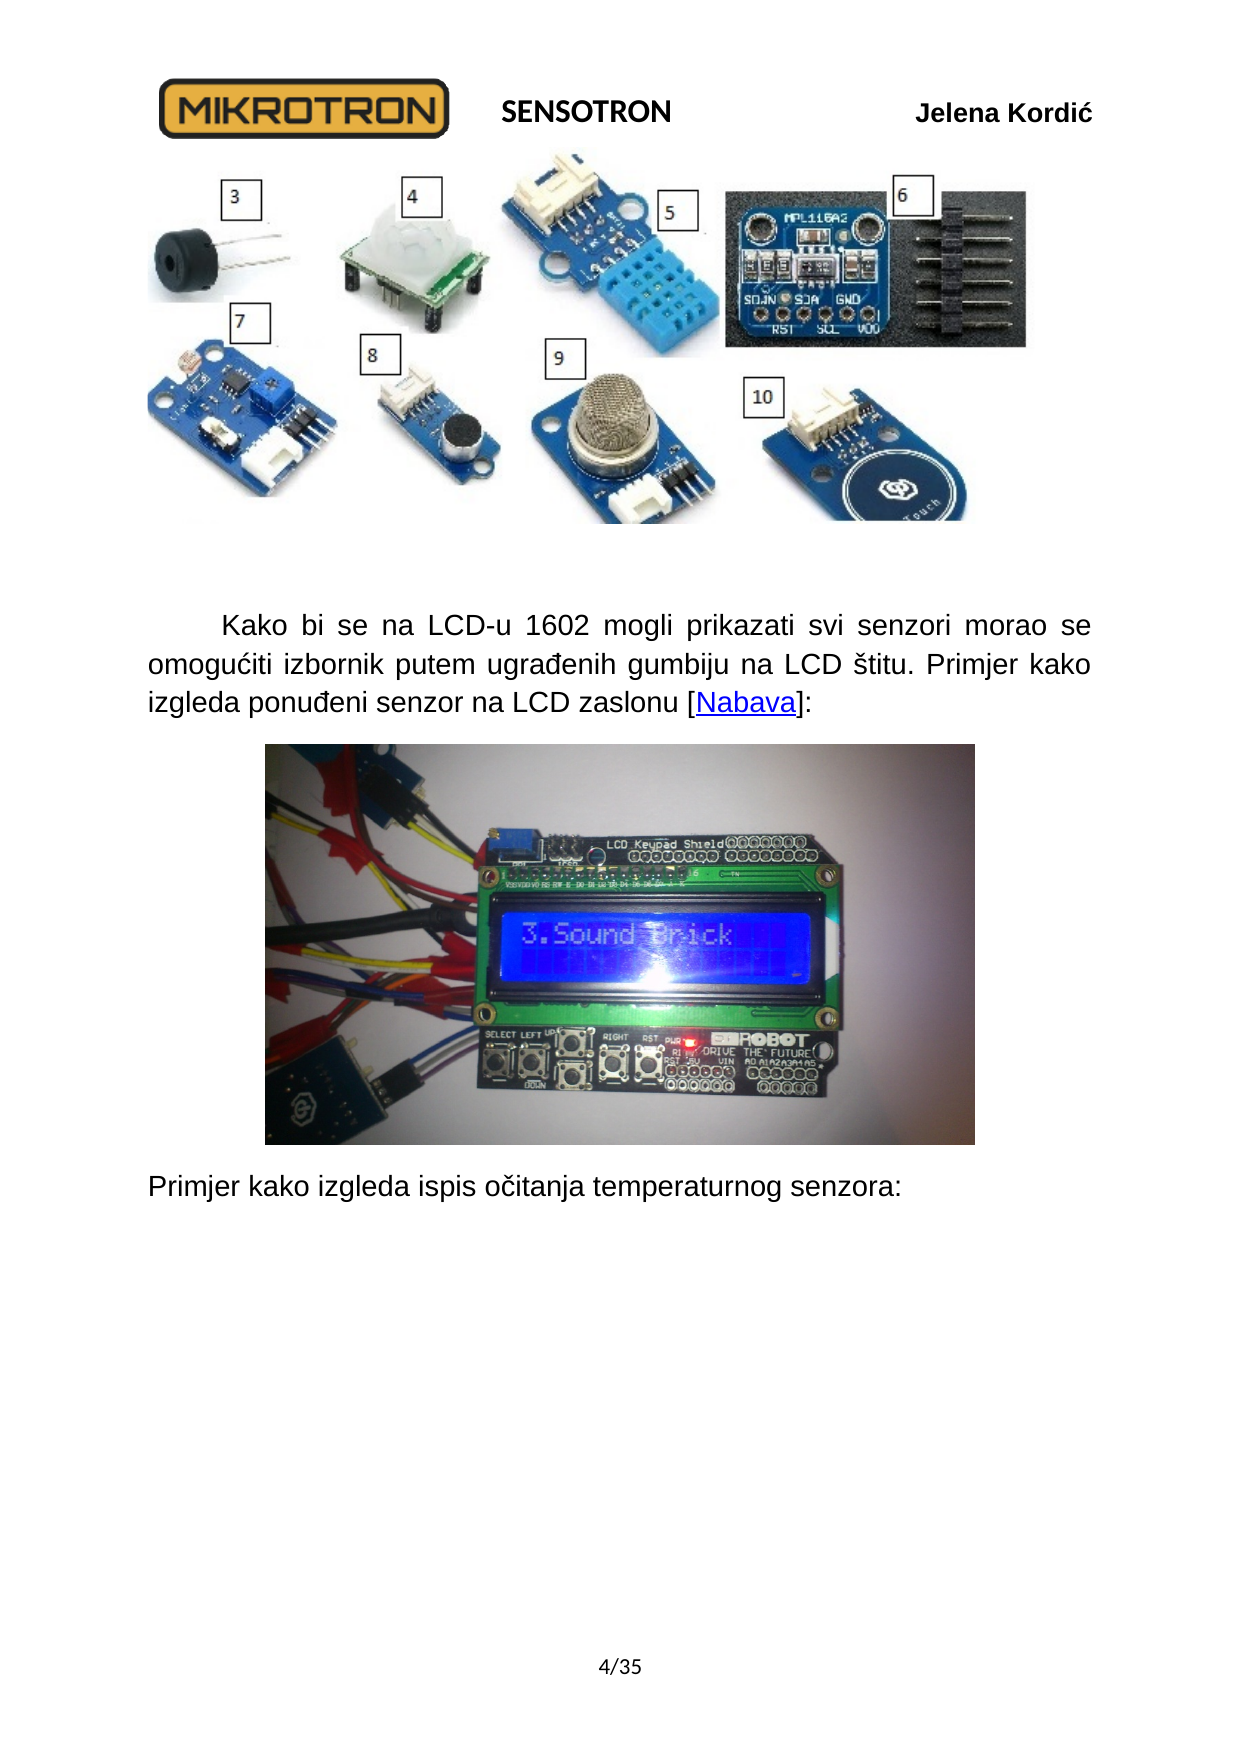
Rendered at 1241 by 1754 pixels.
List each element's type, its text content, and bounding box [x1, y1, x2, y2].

text Kako bi se na LCD-u 1602 mogli prikazati svi senzori morao se omogućiti izbornik putem ugrađenih gumbiju na LCD štitu. Primjer kako izgleda ponuđeni senzor na LCD zaslonu [Nabava]: [148, 608, 1093, 719]
text Primjer kako izgleda ispis očitanja temperaturnog senzora: [148, 1169, 1093, 1203]
picture [147, 147, 1035, 524]
picture [265, 744, 975, 1145]
